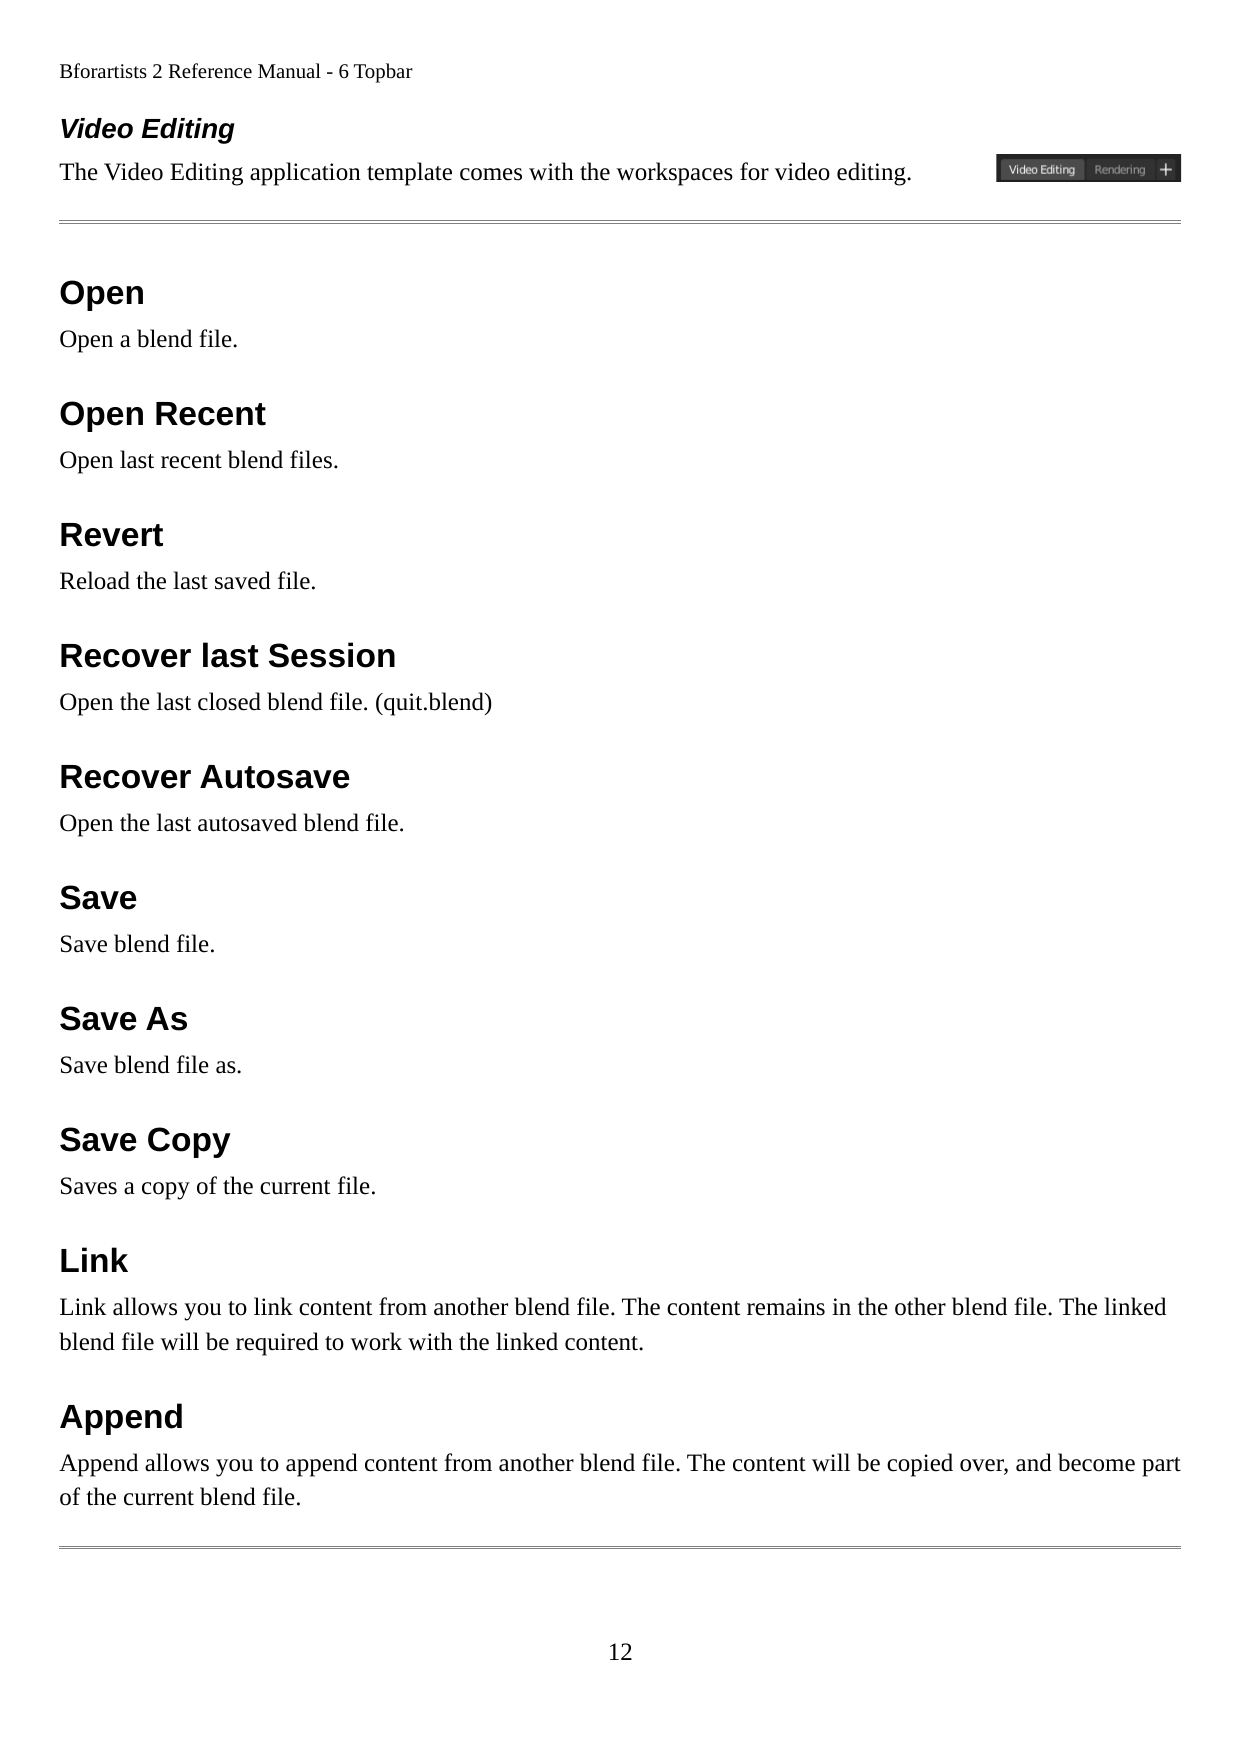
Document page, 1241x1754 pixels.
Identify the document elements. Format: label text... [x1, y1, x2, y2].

subtitle Save As [59, 999, 1181, 1038]
text Saves a copy of the current file. [59, 1171, 1181, 1200]
subtitle Link [59, 1241, 1181, 1280]
subtitle Recover last Session [59, 636, 1181, 675]
text Append allows you to append content from another blend file. The content will be copied over, and become part of the current blend file. [59, 1448, 1181, 1511]
text Open the last closed blend file. (quit.blend) [59, 687, 1181, 716]
text Reload the last saved file. [59, 566, 1181, 595]
subtitle Append [59, 1397, 1181, 1436]
subtitle Recover Autosave [59, 757, 1181, 796]
text Link allows you to link content from another blend file. The content remains in the other blend file. The linked blend file will be required to work with the linked content. [59, 1292, 1181, 1356]
subtitle Save Copy [59, 1120, 1181, 1159]
text Save blend file. [59, 929, 1181, 958]
text Open last recent blend files. [59, 445, 1181, 474]
subtitle Open Recent [59, 394, 1181, 433]
text Open the last autosaved blend file. [59, 808, 1181, 837]
picture [996, 154, 1182, 182]
subtitle Open [59, 273, 1181, 312]
subtitle Revert [59, 515, 1181, 554]
subtitle Video Editing [59, 113, 1181, 144]
text Save blend file as. [59, 1050, 1181, 1079]
text Open a blend file. [59, 324, 1181, 353]
text The Video Editing application template comes with the workspaces for video editing. [59, 157, 1181, 186]
subtitle Save [59, 878, 1181, 917]
